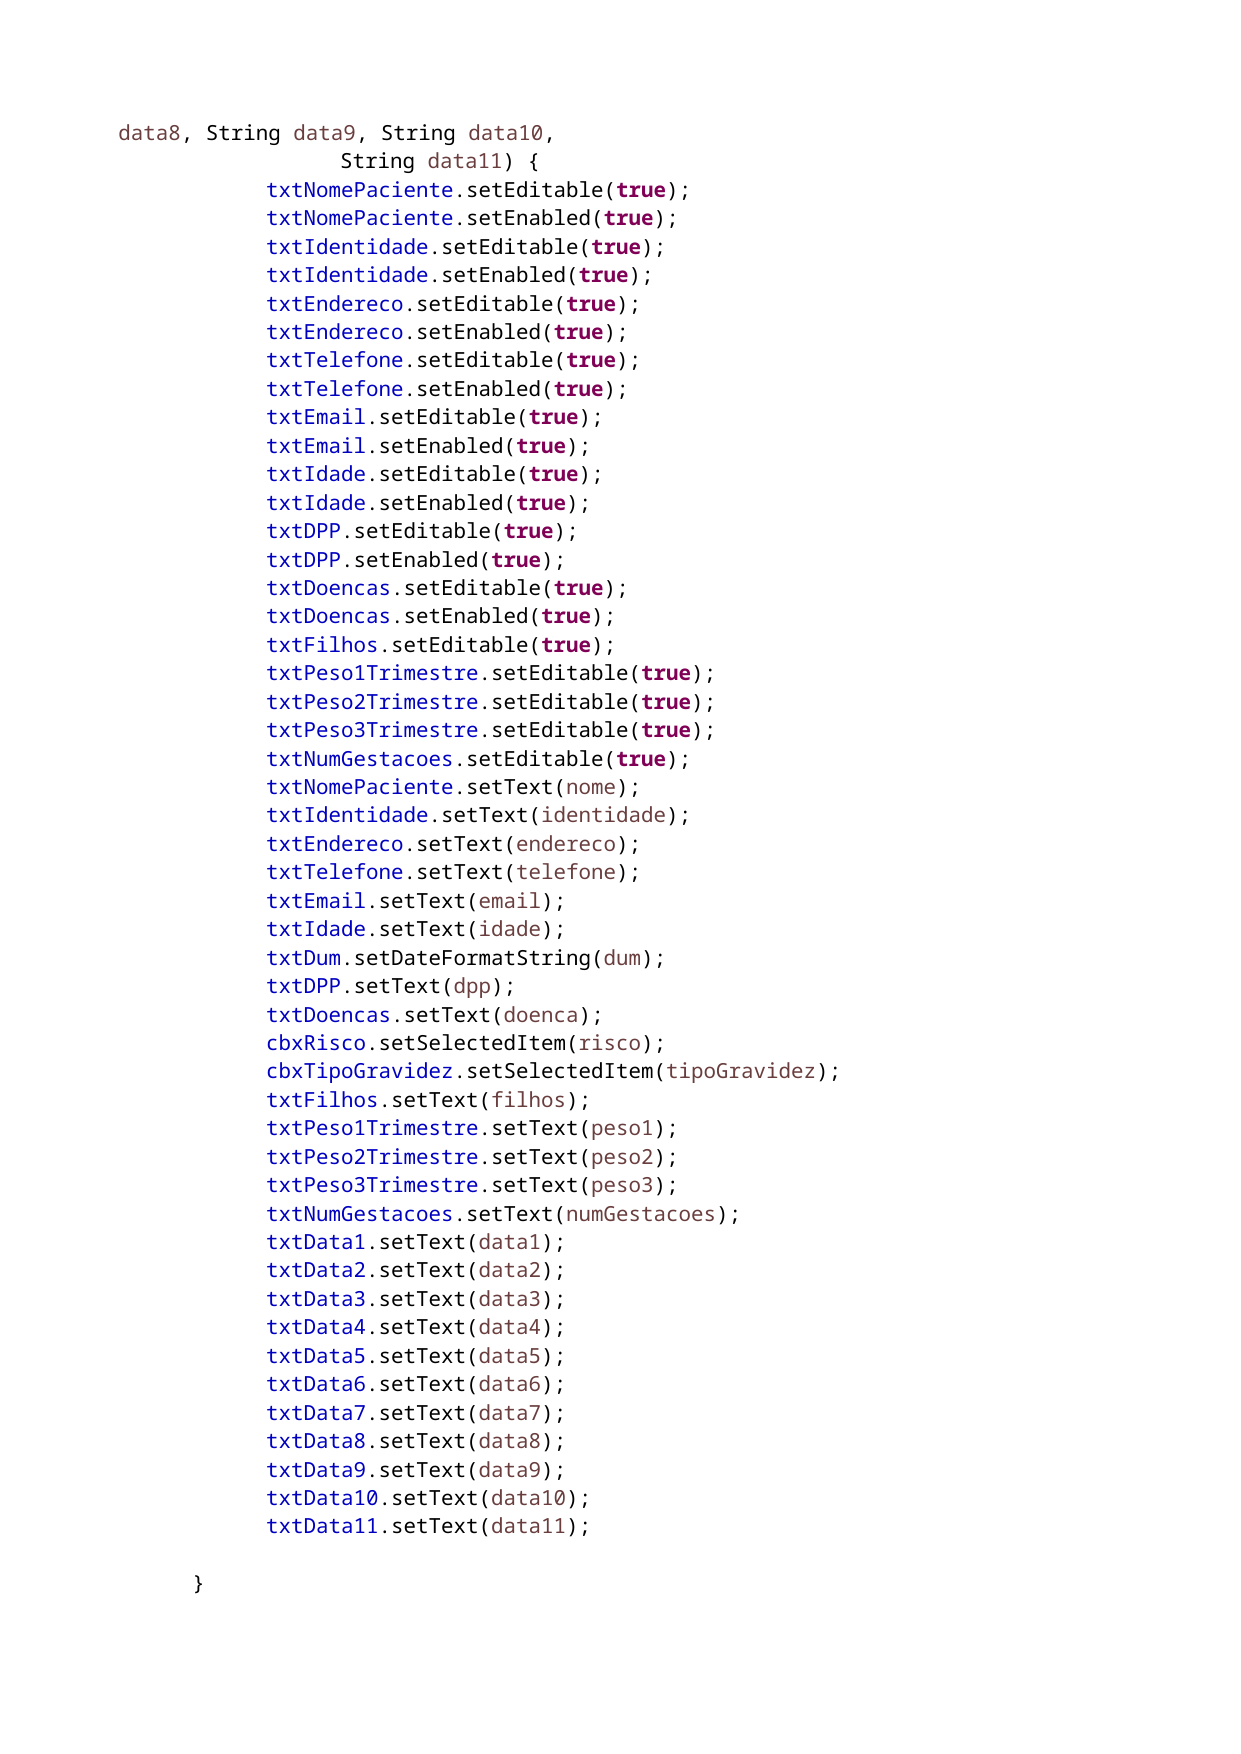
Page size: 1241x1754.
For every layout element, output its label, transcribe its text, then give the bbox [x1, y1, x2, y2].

text txtDPP.setEnabled(true); [118, 545, 1122, 573]
text txtTelefone.setEditable(true); [118, 346, 1122, 374]
text txtEmail.setEditable(true); [118, 402, 1122, 431]
text txtData11.setText(data11); [118, 1512, 1122, 1540]
text txtEndereco.setEnabled(true); [118, 317, 1122, 346]
text txtPeso1Trimestre.setEditable(true); [118, 658, 1122, 687]
text txtNomePaciente.setText(nome); [118, 772, 1122, 801]
text txtNomePaciente.setEditable(true); [118, 175, 1122, 203]
text txtNumGestacoes.setEditable(true); [118, 744, 1122, 772]
text txtPeso3Trimestre.setEditable(true); [118, 715, 1122, 744]
text txtIdentidade.setEditable(true); [118, 232, 1122, 260]
text txtPeso1Trimestre.setText(peso1); [118, 1113, 1122, 1142]
text txtEndereco.setText(endereco); [118, 829, 1122, 857]
text txtPeso3Trimestre.setText(peso3); [118, 1170, 1122, 1199]
text txtData10.setText(data10); [118, 1483, 1122, 1512]
text txtIdentidade.setText(identidade); [118, 801, 1122, 829]
text } [118, 1568, 1122, 1597]
text txtIdade.setText(idade); [118, 914, 1122, 943]
text txtIdade.setEnabled(true); [118, 488, 1122, 516]
text txtData3.setText(data3); [118, 1284, 1122, 1312]
text txtEmail.setText(email); [118, 886, 1122, 914]
text txtIdentidade.setEnabled(true); [118, 260, 1122, 289]
text txtIdade.setEditable(true); [118, 459, 1122, 488]
text txtDoencas.setEnabled(true); [118, 602, 1122, 630]
text txtTelefone.setEnabled(true); [118, 374, 1122, 402]
text txtEmail.setEnabled(true); [118, 431, 1122, 459]
text txtData2.setText(data2); [118, 1256, 1122, 1284]
text txtData8.setText(data8); [118, 1426, 1122, 1455]
text txtDoencas.setText(doenca); [118, 1000, 1122, 1028]
text cbxRisco.setSelectedItem(risco); [118, 1028, 1122, 1057]
text txtEndereco.setEditable(true); [118, 289, 1122, 317]
text data8, String data9, String data10, [118, 118, 1122, 147]
text txtDPP.setEditable(true); [118, 516, 1122, 545]
text txtPeso2Trimestre.setText(peso2); [118, 1142, 1122, 1170]
text txtData6.setText(data6); [118, 1369, 1122, 1398]
text txtData4.setText(data4); [118, 1312, 1122, 1341]
text txtDoencas.setEditable(true); [118, 573, 1122, 602]
text txtData9.setText(data9); [118, 1455, 1122, 1483]
text txtFilhos.setEditable(true); [118, 630, 1122, 658]
text txtDum.setDateFormatString(dum); [118, 943, 1122, 971]
text String data11) { [118, 147, 1122, 175]
text txtTelefone.setText(telefone); [118, 857, 1122, 886]
text txtData1.setText(data1); [118, 1227, 1122, 1256]
text txtFilhos.setText(filhos); [118, 1085, 1122, 1113]
text txtData5.setText(data5); [118, 1341, 1122, 1369]
text txtData7.setText(data7); [118, 1398, 1122, 1426]
text txtPeso2Trimestre.setEditable(true); [118, 687, 1122, 715]
text txtNumGestacoes.setText(numGestacoes); [118, 1199, 1122, 1227]
text txtDPP.setText(dpp); [118, 971, 1122, 1000]
text txtNomePaciente.setEnabled(true); [118, 203, 1122, 232]
text cbxTipoGravidez.setSelectedItem(tipoGravidez); [118, 1057, 1122, 1085]
